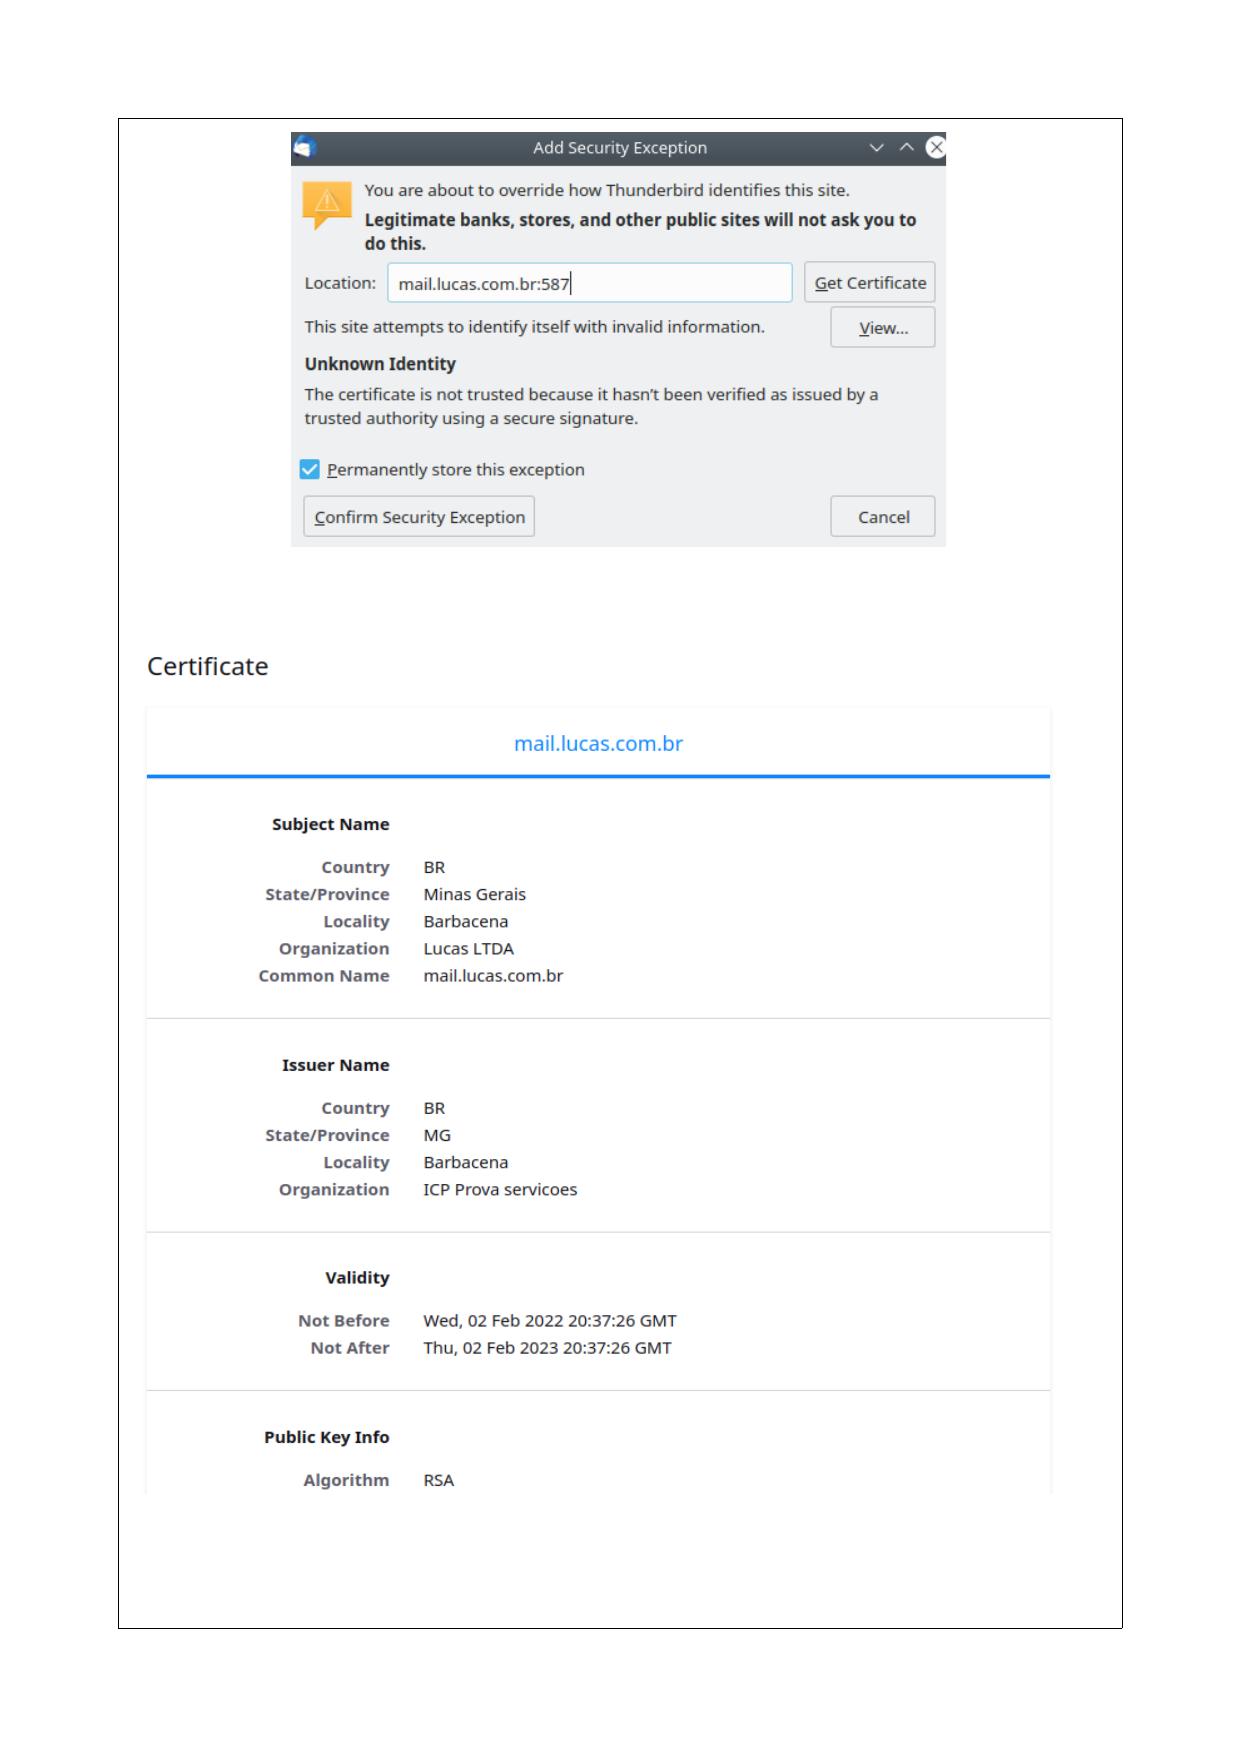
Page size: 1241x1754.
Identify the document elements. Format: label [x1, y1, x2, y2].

picture [291, 132, 947, 547]
picture [121, 613, 1119, 1494]
